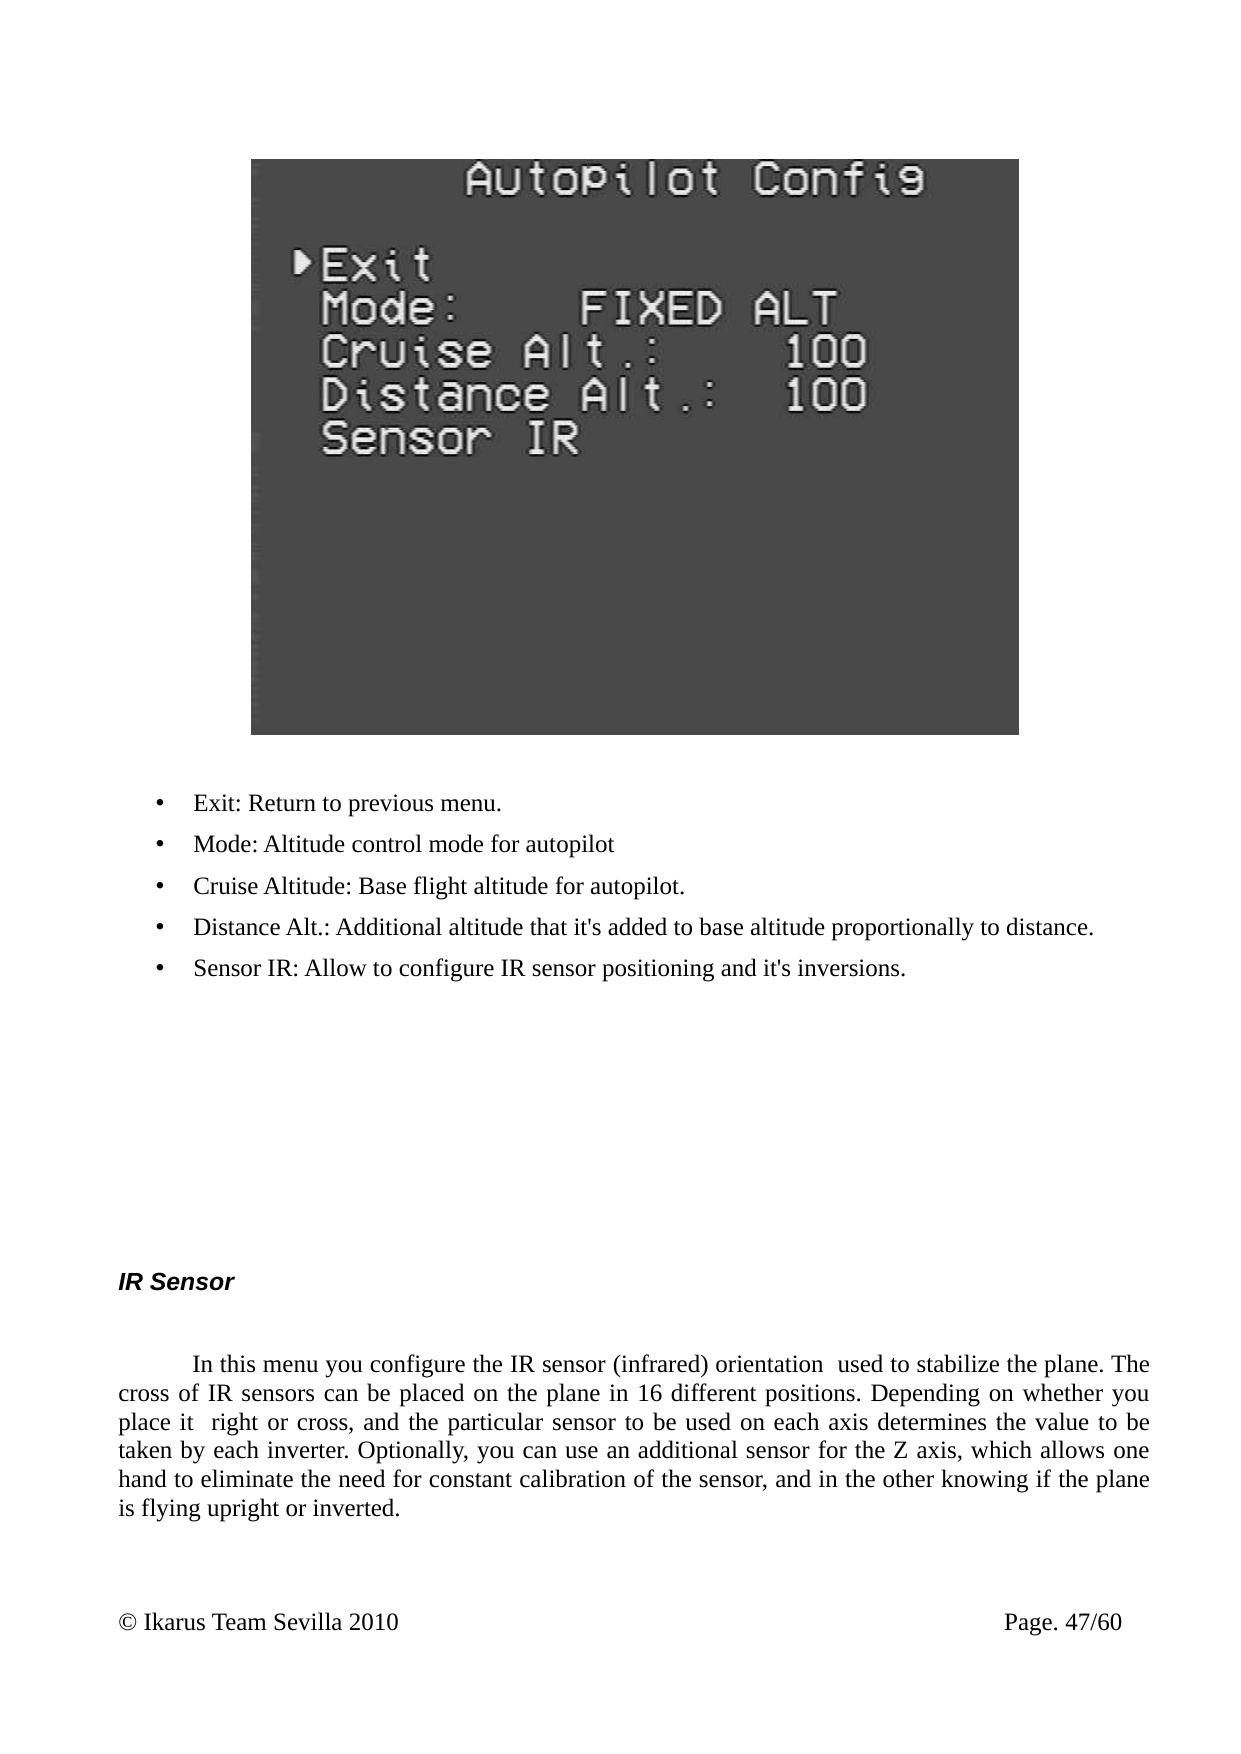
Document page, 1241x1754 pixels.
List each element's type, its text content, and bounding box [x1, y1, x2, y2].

list Distance Alt.: Additional altitude that it's added to base altitude proportionally to distance. [156, 912, 1152, 941]
list Exit: Return to previous menu. [156, 788, 1152, 817]
picture [251, 159, 1019, 735]
text In this menu you configure the IR sensor (infrared) orientation used to stabilize the plane. The cross of IR sensors can be placed on the plane in 16 different positions. Depending on whether you place it right or cross, and the particular sensor to be used on each axis determines the value to be taken by each inverter. Optionally, you can use an additional sensor for the Z axis, which allows one hand to eliminate the need for constant calibration of the sensor, and in the other knowing if the plane is flying upright or inverted. [118, 1349, 1152, 1522]
subtitle IR Sensor [118, 1267, 1152, 1296]
list Sensor IR: Allow to configure IR sensor positioning and it's inversions. [156, 953, 1152, 982]
list Cruise Altitude: Base flight altitude for autopilot. [156, 871, 1152, 899]
list Mode: Altitude control mode for autopilot [156, 829, 1152, 858]
